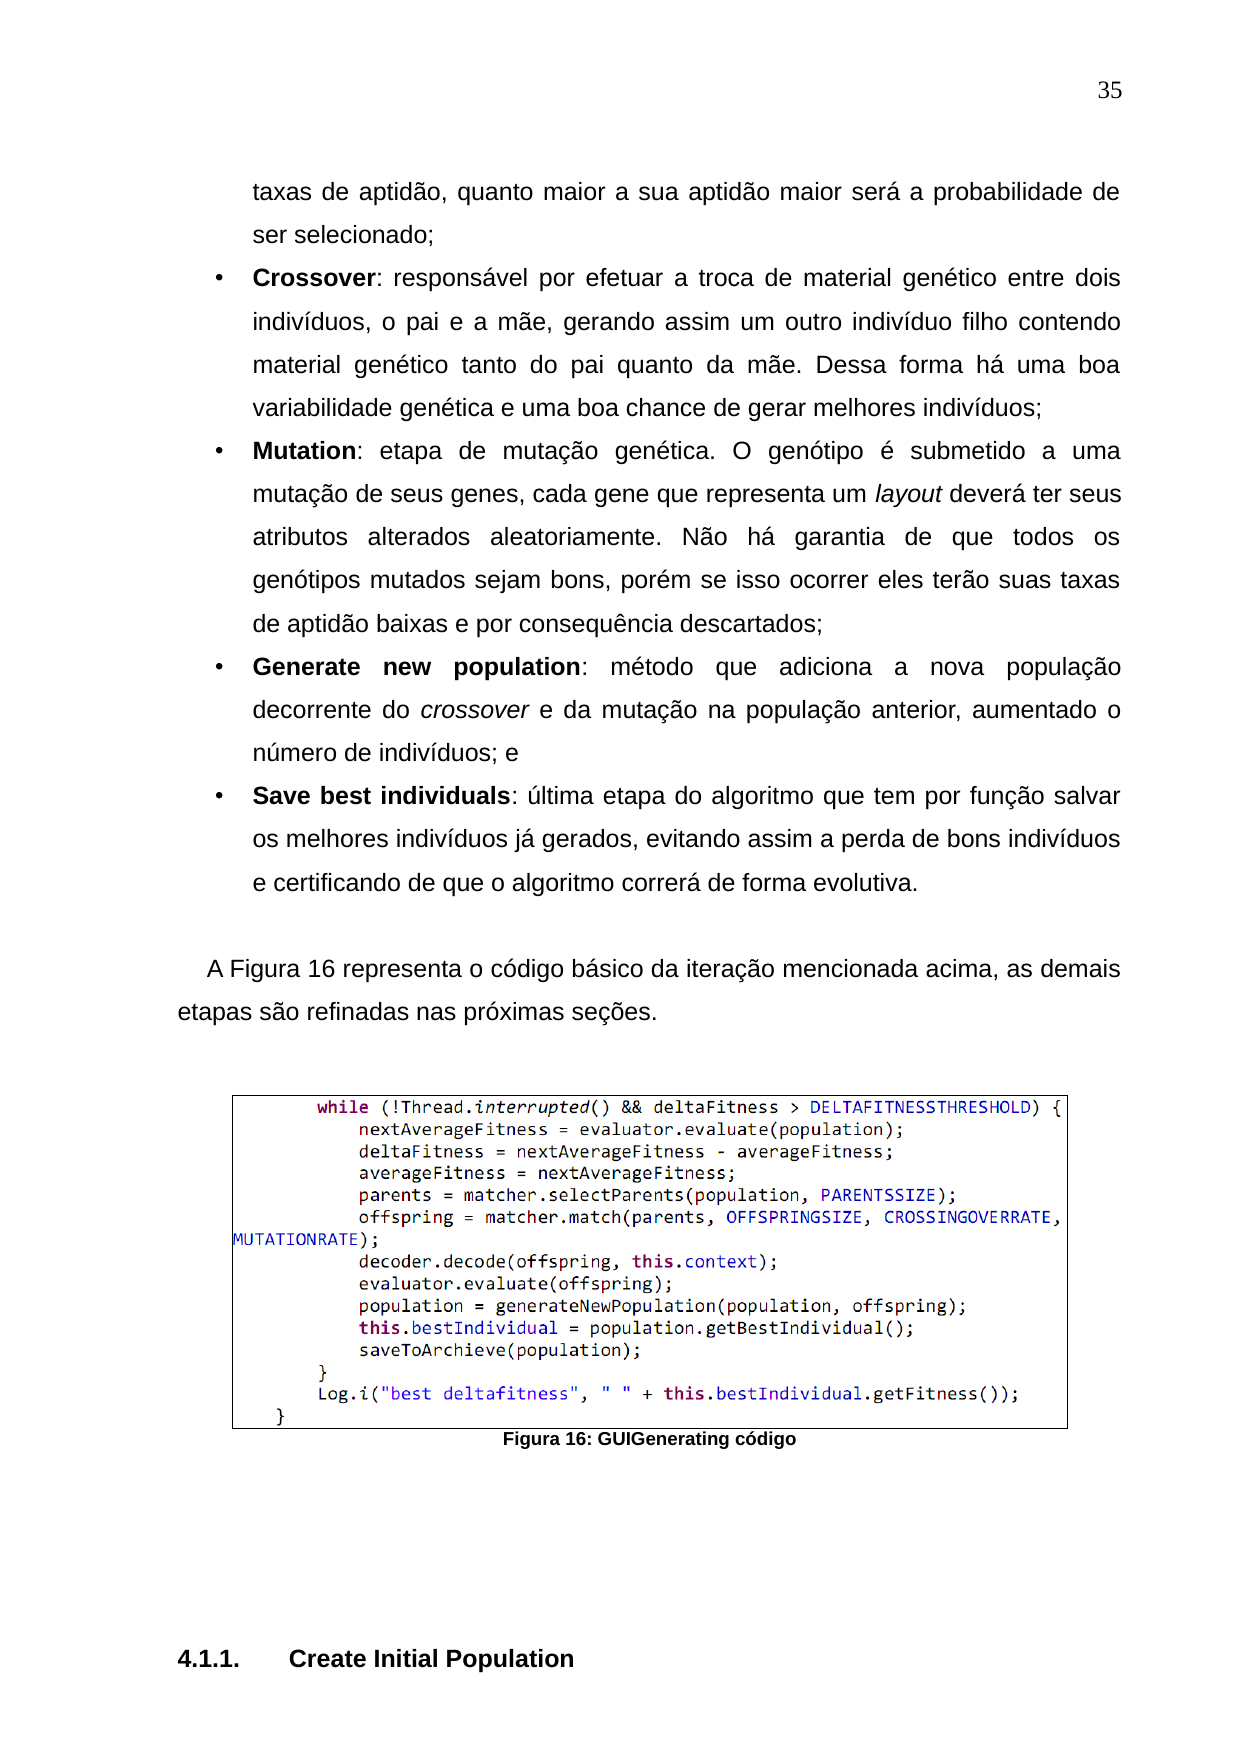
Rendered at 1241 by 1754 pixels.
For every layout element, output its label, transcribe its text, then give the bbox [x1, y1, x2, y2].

text A Figura 16 representa o código básico da iteração mencionada acima, as demais etapas são refinadas nas próximas seções. [177, 954, 1122, 1026]
list Save best individuals: última etapa do algoritmo que tem por função salvar os melhores indivíduos já gerados, evitando assim a perda de bons indivíduos e certificando de que o algoritmo correrá de forma evolutiva. [215, 781, 1122, 896]
list Mutation: etapa de mutação genética. O genótipo é submetido a uma mutação de seus genes, cada gene que representa um layout deverá ter seus atributos alterados aleatoriamente. Não há garantia de que todos os genótipos mutados sejam bons, porém se isso ocorrer eles terão suas taxas de aptidão baixas e por consequência descartados; [215, 436, 1122, 637]
picture [233, 1096, 1067, 1428]
list Create Initial Population [177, 1644, 1122, 1673]
list Generate new population: método que adiciona a nova população decorrente do crossover e da mutação na população anterior, aumentado o número de indivíduos; e [215, 652, 1122, 767]
list taxas de aptidão, quanto maior a sua aptidão maior será a probabilidade de ser selecionado; [215, 177, 1122, 249]
list Crossover: responsável por efetuar a troca de material genético entre dois indivíduos, o pai e a mãe, gerando assim um outro indivíduo filho contendo material genético tanto do pai quanto da mãe. Dessa forma há uma boa variabilidade genética e uma boa chance de gerar melhores indivíduos; [215, 263, 1122, 422]
text Figura 16: GUIGenerating código [232, 1429, 1067, 1450]
